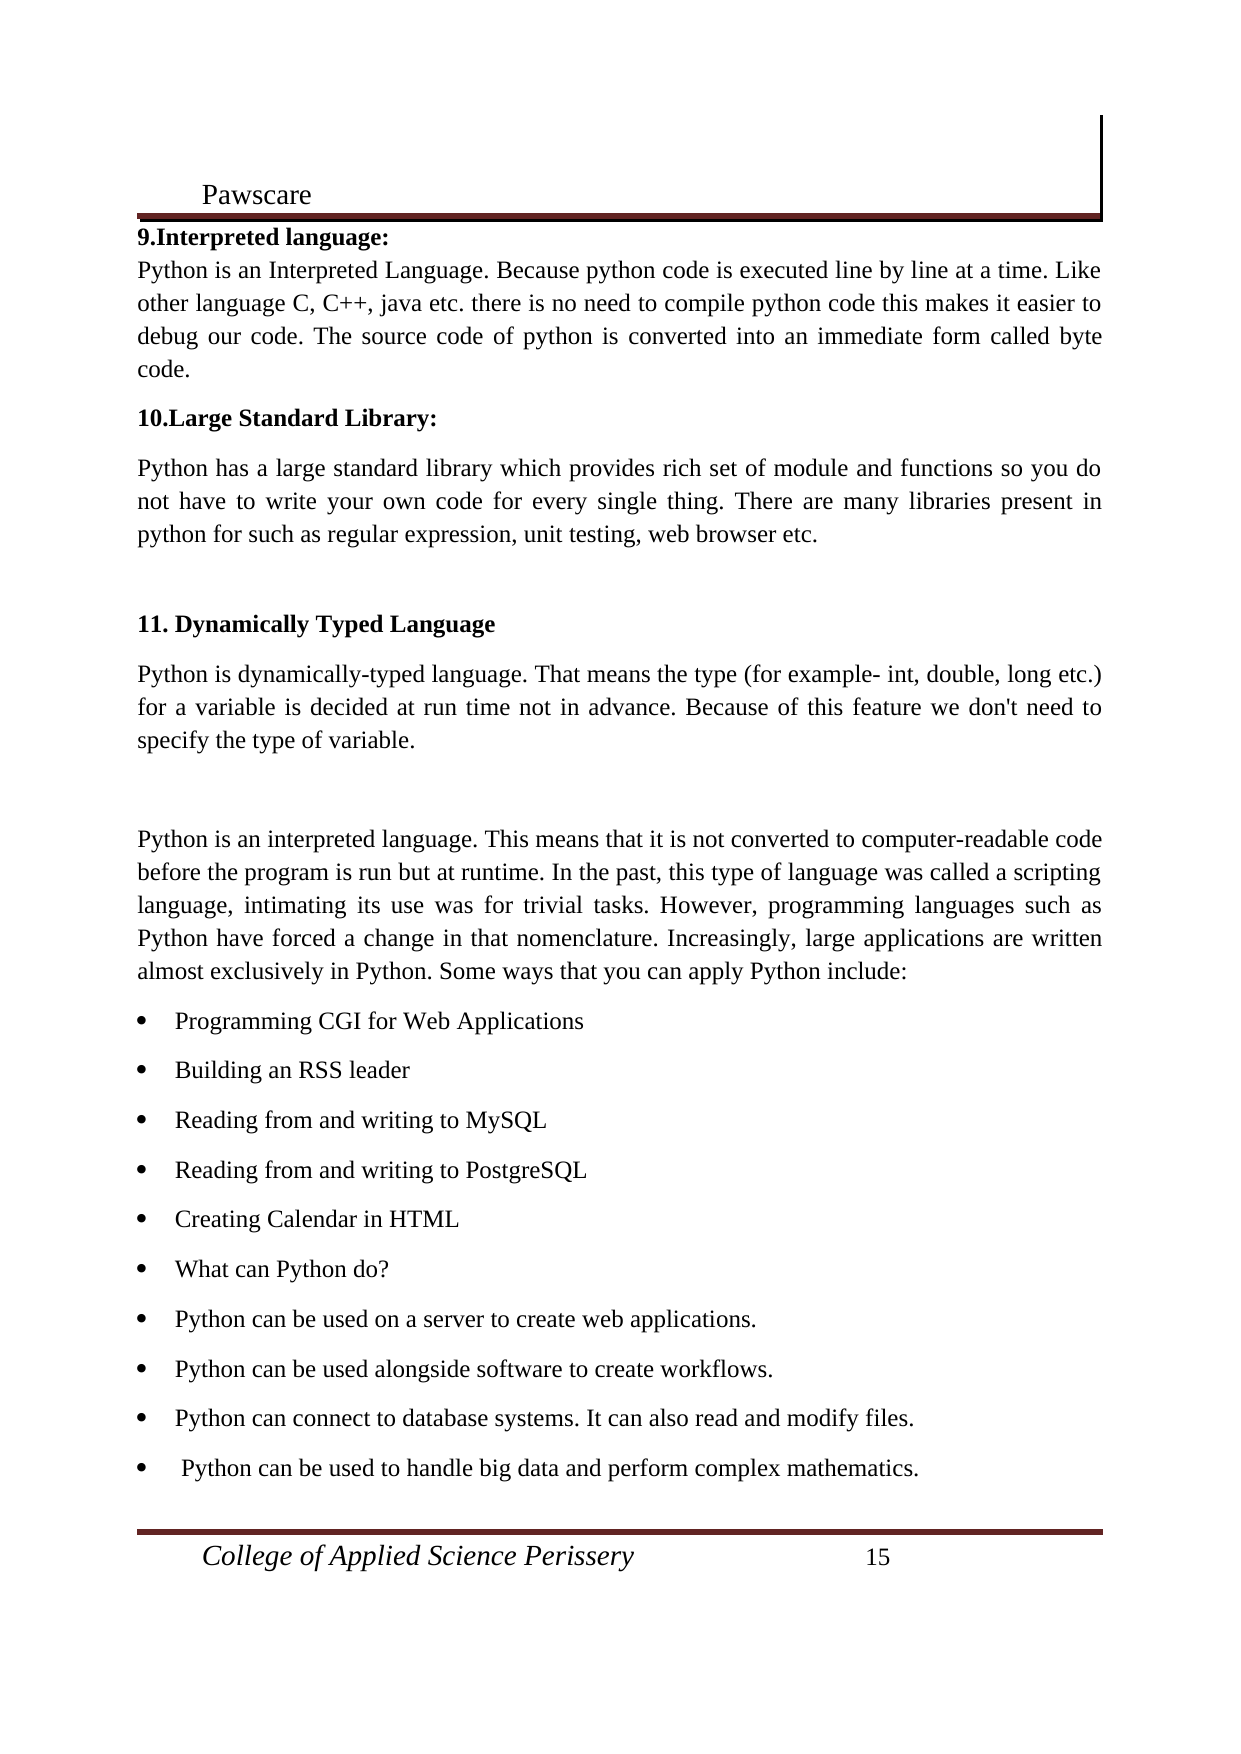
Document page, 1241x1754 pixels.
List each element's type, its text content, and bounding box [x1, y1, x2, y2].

list What can Python do? [137, 1254, 1103, 1283]
text Python is an interpreted language. This means that it is not converted to computer-readable code before the program is run but at runtime. In the past, this type of language was called a scripting language, intimating its use was for trivial tasks. However, programming languages such as Python have forced a change in that nomenclature. Increasingly, large applications are written almost exclusively in Python. Some ways that you can apply Python include: [137, 824, 1103, 985]
list Building an RSS leader [137, 1056, 1103, 1084]
list Programming CGI for Web Applications [137, 1006, 1103, 1034]
text Python is dynamically-typed language. That means the type (for example- int, double, long etc.) for a variable is decided at run time not in advance. Because of this feature we don't need to specify the type of variable. [137, 659, 1103, 753]
list Python can be used to handle big data and perform complex mathematics. [137, 1453, 1103, 1482]
text 11. Dynamically Typed Language [137, 609, 1103, 638]
list Python can be used on a server to create web applications. [137, 1304, 1103, 1333]
list Reading from and writing to MySQL [137, 1105, 1103, 1134]
list Reading from and writing to PostgreSQL [137, 1155, 1103, 1184]
text Python has a large standard library which provides rich set of module and functions so you do not have to write your own code for every single thing. There are many libraries present in python for such as regular expression, unit testing, web browser etc. [137, 453, 1103, 587]
text 9.Interpreted language: Python is an Interpreted Language. Because python code is executed line by line at a time. Like other language C, C++, java etc. there is no need to compile python code this makes it easier to debug our code. The source code of python is converted into an immediate form called byte code. [137, 222, 1103, 383]
text 10.Large Standard Library: [137, 403, 1103, 432]
list Python can connect to database systems. It can also read and modify files. [137, 1403, 1103, 1432]
list Python can be used alongside software to create workflows. [137, 1354, 1103, 1382]
list Creating Calendar in HTML [137, 1204, 1103, 1233]
